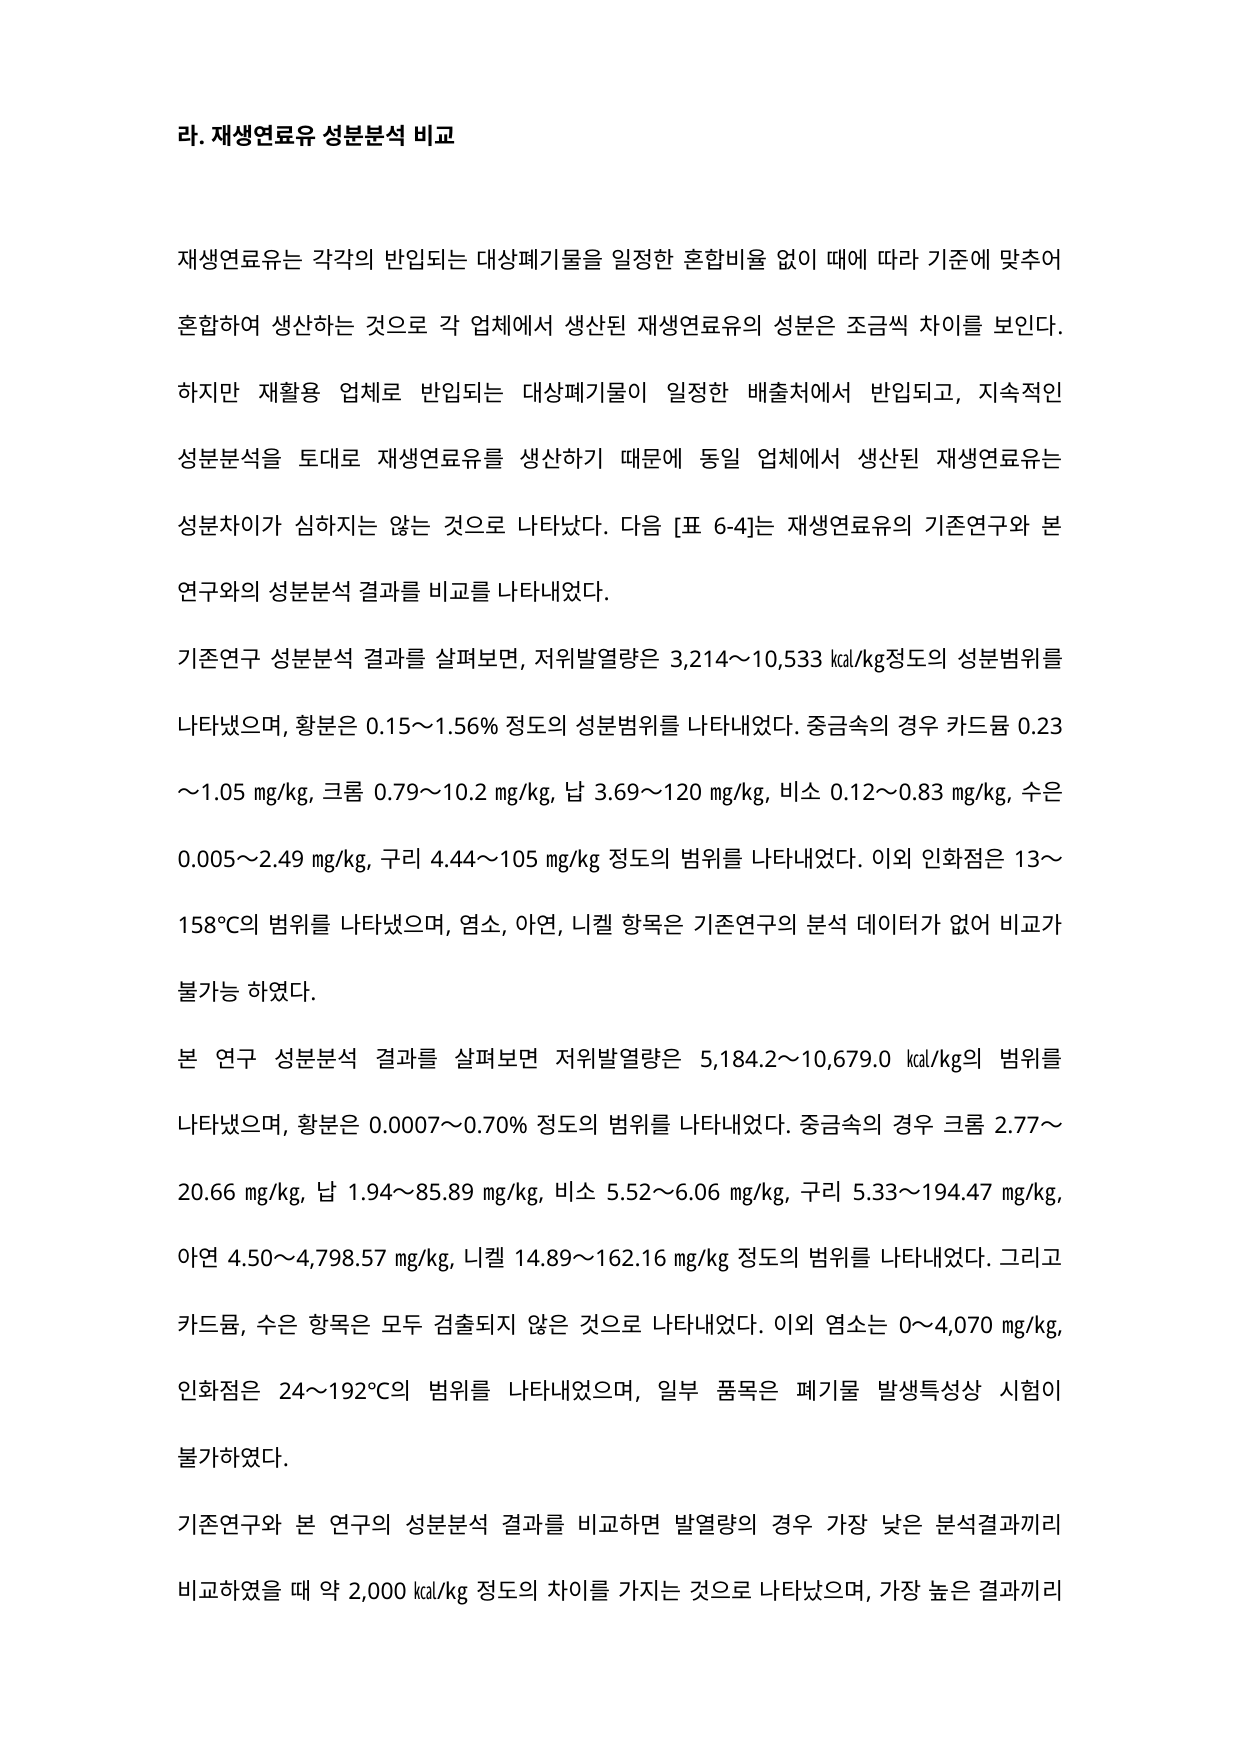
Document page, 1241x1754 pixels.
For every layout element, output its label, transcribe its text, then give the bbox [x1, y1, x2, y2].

text 재생연료유는 각각의 반입되는 대상폐기물을 일정한 혼합비율 없이 때에 따라 기준에 맞추어 혼합하여 생산하는 것으로 각 업체에서 생산된 재생연료유의 성분은 조금씩 차이를 보인다. 하지만 재활용 업체로 반입되는 대상폐기물이 일정한 배출처에서 반입되고, 지속적인 성분분석을 토대로 재생연료유를 생산하기 때문에 동일 업체에서 생산된 재생연료유는 성분차이가 심하지는 않는 것으로 나타났다. 다음 [표 6-4]는 재생연료유의 기존연구와 본 연구와의 성분분석 결과를 비교를 나타내었다. [177, 242, 1063, 608]
text 기존연구 성분분석 결과를 살펴보면, 저위발열량은 3,214～10,533 ㎉/㎏정도의 성분범위를 나타냈으며, 황분은 0.15～1.56% 정도의 성분범위를 나타내었다. 중금속의 경우 카드뮴 0.23～1.05 ㎎/㎏, 크롬 0.79～10.2 ㎎/㎏, 납 3.69～120 ㎎/㎏, 비소 0.12～0.83 ㎎/㎏, 수은 0.005～2.49 ㎎/㎏, 구리 4.44～105 ㎎/㎏ 정도의 범위를 나타내었다. 이외 인화점은 13～158℃의 범위를 나타냈으며, 염소, 아연, 니켈 항목은 기존연구의 분석 데이터가 없어 비교가 불가능 하였다. [177, 641, 1063, 1007]
text 기존연구와 본 연구의 성분분석 결과를 비교하면 발열량의 경우 가장 낮은 분석결과끼리 비교하였을 때 약 2,000 ㎉/㎏ 정도의 차이를 가지는 것으로 나타났으며, 가장 높은 결과끼리 [177, 1506, 1063, 1606]
text 라. 재생연료유 성분분석 비교 [177, 118, 1063, 151]
text 본 연구 성분분석 결과를 살펴보면 저위발열량은 5,184.2～10,679.0 ㎉/㎏의 범위를 나타냈으며, 황분은 0.0007～0.70% 정도의 범위를 나타내었다. 중금속의 경우 크롬 2.77～20.66 ㎎/㎏, 납 1.94～85.89 ㎎/㎏, 비소 5.52～6.06 ㎎/㎏, 구리 5.33～194.47 ㎎/㎏, 아연 4.50～4,798.57 ㎎/㎏, 니켈 14.89～162.16 ㎎/㎏ 정도의 범위를 나타내었다. 그리고 카드뮴, 수은 항목은 모두 검출되지 않은 것으로 나타내었다. 이외 염소는 0～4,070 ㎎/㎏, 인화점은 24～192℃의 범위를 나타내었으며, 일부 품목은 폐기물 발생특성상 시험이 불가하였다. [177, 1040, 1063, 1473]
